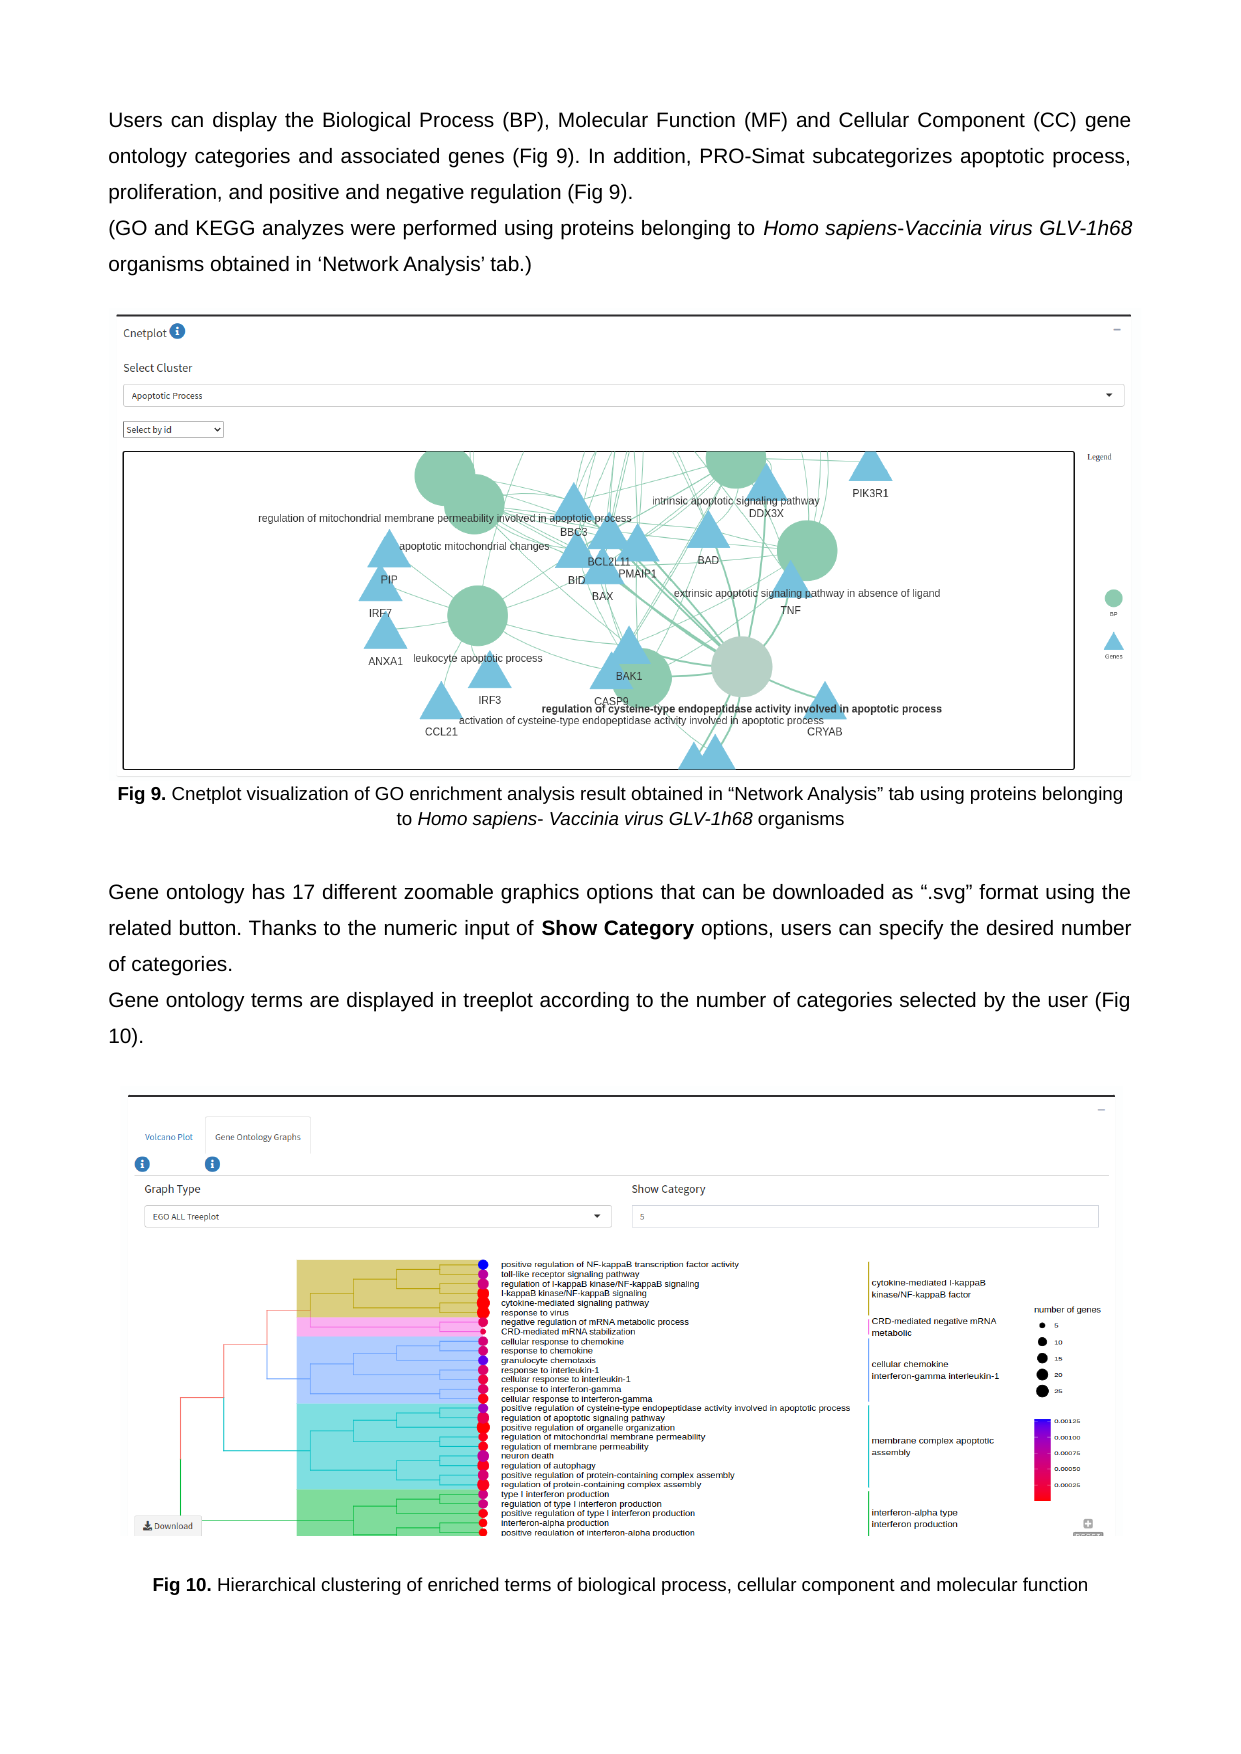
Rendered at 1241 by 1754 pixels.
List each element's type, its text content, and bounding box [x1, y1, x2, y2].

text Users can display the Biological Process (BP), Molecular Function (MF) and Cellular Component (CC) gene ontology categories and associated genes (Fig 9). In addition, PRO-Simat subcategorizes apoptotic process, proliferation, and positive and negative regulation (Fig 9). [108, 108, 1132, 204]
text Fig 10. Hierarchical clustering of enriched terms of biological process, cellular component and molecular function [108, 1574, 1132, 1595]
text Fig 9. Cnetplot visualization of GO enrichment analysis result obtained in “Network Analysis” tab using proteins belonging to Homo sapiens- Vaccinia virus GLV-1h68 organisms [108, 783, 1132, 829]
text Gene ontology terms are displayed in treeplot according to the number of categories selected by the user (Fig 10). [108, 988, 1132, 1048]
text Gene ontology has 17 different zoomable graphics options that can be downloaded as “.svg” format using the related button. Thanks to the numeric input of Show Category options, users can specify the desired number of categories. [108, 880, 1132, 976]
picture [108, 308, 1142, 781]
picture [120, 1086, 1124, 1536]
text (GO and KEGG analyzes were performed using proteins belonging to Homo sapiens-Vaccinia virus GLV-1h68 organisms obtained in ‘Network Analysis’ tab.) [108, 216, 1132, 276]
